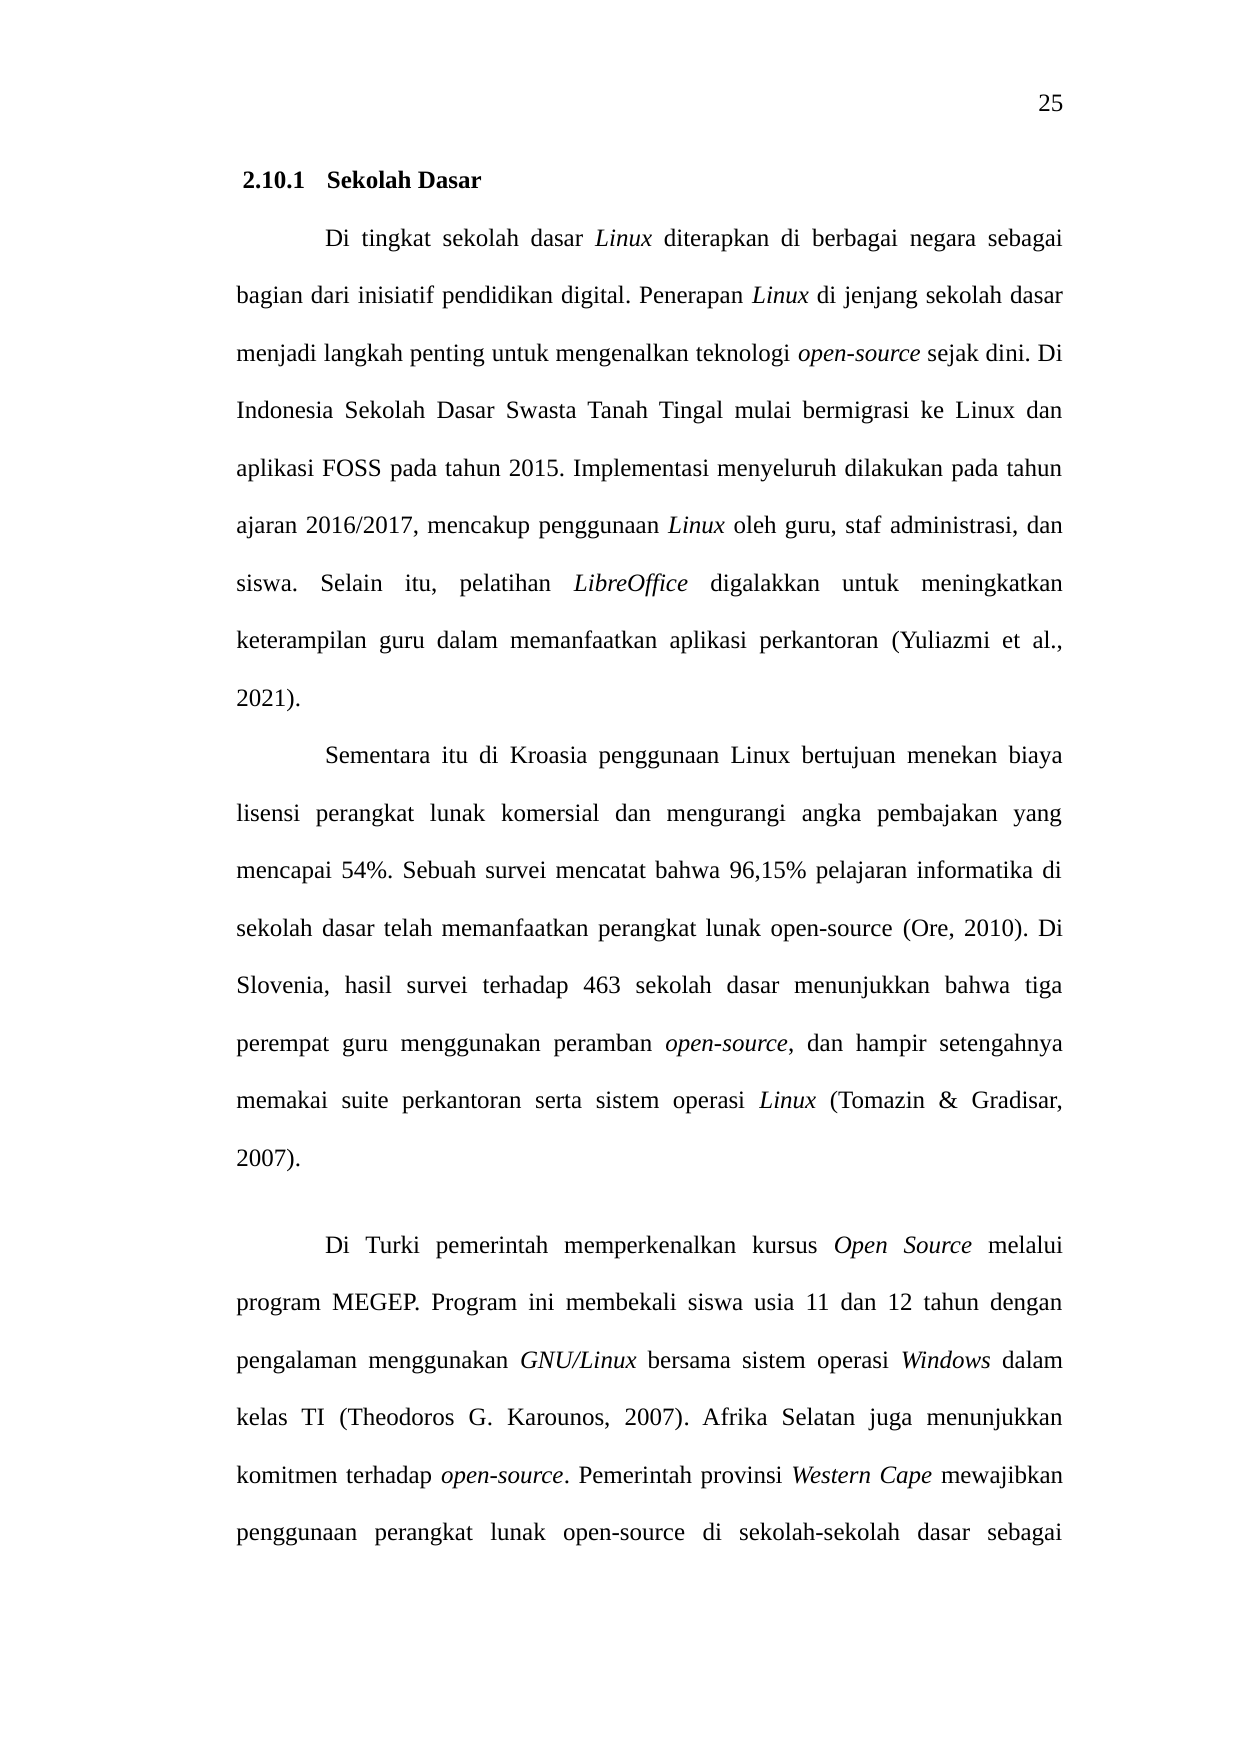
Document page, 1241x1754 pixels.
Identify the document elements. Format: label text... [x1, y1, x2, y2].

subtitle Sekolah Dasar [236, 165, 1063, 194]
text Di Turki pemerintah memperkenalkan kursus Open Source melalui program MEGEP. Program ini membekali siswa usia 11 dan 12 tahun dengan pengalaman menggunakan GNU/Linux bersama sistem operasi Windows dalam kelas TI (Theodoros G. Karounos, 2007)⁠. Afrika Selatan juga menunjukkan komitmen terhadap open-source. Pemerintah provinsi Western Cape mewajibkan penggunaan perangkat lunak open-source di sekolah-sekolah dasar sebagai [236, 1230, 1063, 1546]
text Di tingkat sekolah dasar Linux diterapkan di berbagai negara sebagai bagian dari inisiatif pendidikan digital. Penerapan Linux di jenjang sekolah dasar menjadi langkah penting untuk mengenalkan teknologi open-source sejak dini. Di Indonesia Sekolah Dasar Swasta Tanah Tingal mulai bermigrasi ke Linux dan aplikasi FOSS pada tahun 2015. Implementasi menyeluruh dilakukan pada tahun ajaran 2016/2017, mencakup penggunaan Linux oleh guru, staf administrasi, dan siswa. Selain itu, pelatihan LibreOffice digalakkan untuk meningkatkan keterampilan guru dalam memanfaatkan aplikasi perkantoran (Yuliazmi et al., 2021)⁠. [236, 223, 1063, 712]
text Sementara itu di Kroasia penggunaan Linux bertujuan menekan biaya lisensi perangkat lunak komersial dan mengurangi angka pembajakan yang mencapai 54%. Sebuah survei mencatat bahwa 96,15% pelajaran informatika di sekolah dasar telah memanfaatkan perangkat lunak open-source (Ore, 2010)⁠. Di Slovenia, hasil survei terhadap 463 sekolah dasar menunjukkan bahwa tiga perempat guru menggunakan peramban open-source, dan hampir setengahnya memakai suite perkantoran serta sistem operasi Linux (Tomazin & Gradisar, 2007). [236, 740, 1063, 1172]
